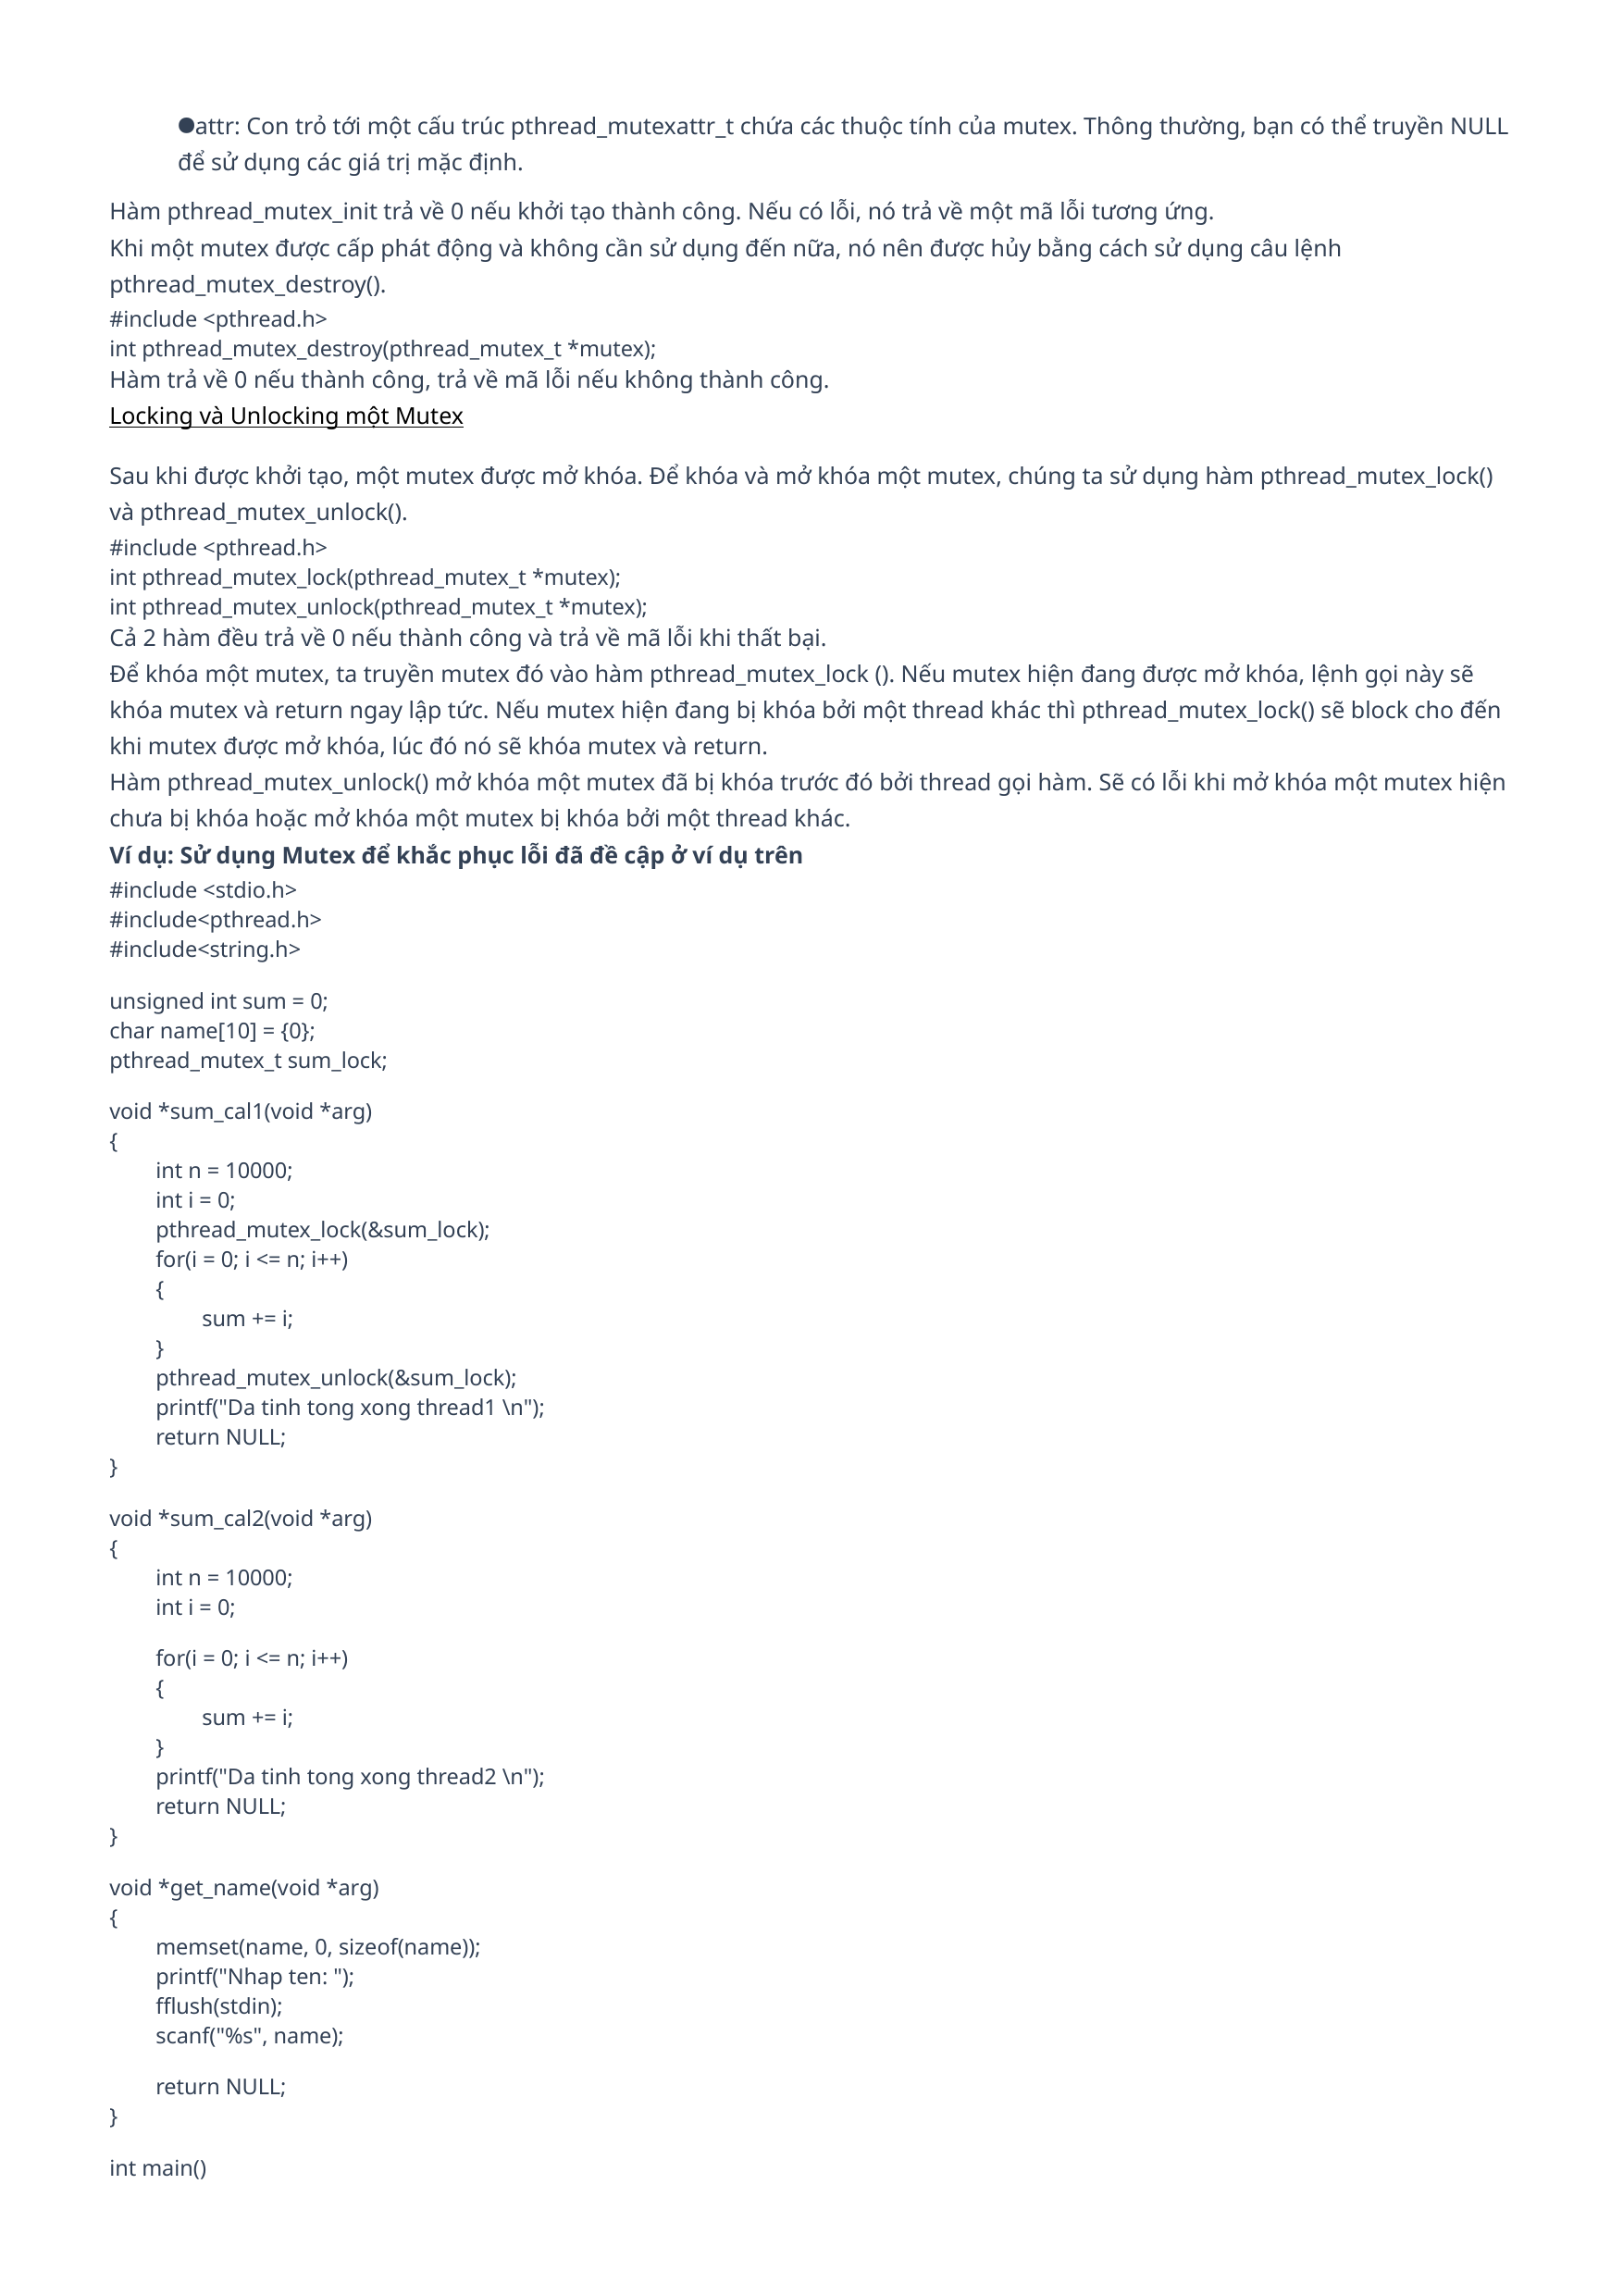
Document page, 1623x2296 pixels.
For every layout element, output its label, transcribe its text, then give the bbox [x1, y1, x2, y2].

text scanf("%s", name); [109, 2020, 1514, 2050]
text } [109, 1731, 1514, 1761]
text Hàm pthread_mutex_init trả về 0 nếu khởi tạo thành công. Nếu có lỗi, nó trả về một mã lỗi tương ứng. [109, 195, 1514, 227]
text int pthread_mutex_destroy(pthread_mutex_t *mutex); [109, 334, 1514, 363]
text Hàm trả về 0 nếu thành công, trả về mã lỗi nếu không thành công. [109, 363, 1514, 395]
text printf("Da tinh tong xong thread1 \n"); [109, 1392, 1514, 1421]
text pthread_mutex_unlock(&sum_lock); [109, 1362, 1514, 1392]
text void *get_name(void *arg) [109, 1872, 1514, 1902]
text int i = 0; [109, 1592, 1514, 1621]
text #include <pthread.h> [109, 532, 1514, 562]
subtitle Locking và Unlocking một Mutex [109, 400, 1514, 431]
text { [109, 1672, 1514, 1702]
text #include<string.h> [109, 934, 1514, 963]
text pthread_mutex_t sum_lock; [109, 1045, 1514, 1074]
text { [109, 1273, 1514, 1303]
text #include <pthread.h> [109, 304, 1514, 334]
text sum += i; [109, 1303, 1514, 1333]
text } [109, 1820, 1514, 1850]
text void *sum_cal2(void *arg) [109, 1503, 1514, 1533]
text for(i = 0; i <= n; i++) [109, 1244, 1514, 1273]
text return NULL; [109, 1421, 1514, 1451]
text sum += i; [109, 1702, 1514, 1731]
text int i = 0; [109, 1185, 1514, 1214]
text printf("Nhap ten: "); [109, 1961, 1514, 1991]
list attr: Con trỏ tới một cấu trúc pthread_mutexattr_t chứa các thuộc tính của mutex. Thông thường, bạn có thể truyền NULL để sử dụng các giá trị mặc định. [109, 109, 1514, 177]
text Để khóa một mutex, ta truyền mutex đó vào hàm pthread_mutex_lock (). Nếu mutex hiện đang được mở khóa, lệnh gọi này sẽ khóa mutex và return ngay lập tức. Nếu mutex hiện đang bị khóa bởi một thread khác thì pthread_mutex_lock() sẽ block cho đến khi mutex được mở khóa, lúc đó nó sẽ khóa mutex và return. [109, 657, 1514, 762]
text { [109, 1126, 1514, 1155]
text #include<pthread.h> [109, 904, 1514, 934]
text int n = 10000; [109, 1562, 1514, 1592]
text { [109, 1902, 1514, 1931]
text Ví dụ: Sử dụng Mutex để khắc phục lỗi đã đề cập ở ví dụ trên [109, 838, 1514, 870]
text Khi một mutex được cấp phát động và không cần sử dụng đến nữa, nó nên được hủy bằng cách sử dụng câu lệnh pthread_mutex_destroy(). [109, 231, 1514, 299]
text memset(name, 0, sizeof(name)); [109, 1931, 1514, 1961]
text int main() [109, 2153, 1514, 2182]
text Sau khi được khởi tạo, một mutex được mở khóa. Để khóa và mở khóa một mutex, chúng ta sử dụng hàm pthread_mutex_lock() và pthread_mutex_unlock(). [109, 460, 1514, 527]
text return NULL; [109, 1791, 1514, 1820]
text pthread_mutex_lock(&sum_lock); [109, 1214, 1514, 1244]
text } [109, 2102, 1514, 2130]
text Cả 2 hàm đều trả về 0 nếu thành công và trả về mã lỗi khi thất bại. [109, 621, 1514, 652]
text void *sum_cal1(void *arg) [109, 1096, 1514, 1126]
text return NULL; [109, 2071, 1514, 2102]
text } [109, 1333, 1514, 1362]
text int pthread_mutex_unlock(pthread_mutex_t *mutex); [109, 591, 1514, 621]
text fflush(stdin); [109, 1991, 1514, 2020]
text { [109, 1533, 1514, 1562]
text } [109, 1451, 1514, 1481]
text #include <stdio.h> [109, 875, 1514, 904]
text Hàm pthread_mutex_unlock() mở khóa một mutex đã bị khóa trước đó bởi thread gọi hàm. Sẽ có lỗi khi mở khóa một mutex hiện chưa bị khóa hoặc mở khóa một mutex bị khóa bởi một thread khác. [109, 766, 1514, 834]
text for(i = 0; i <= n; i++) [109, 1644, 1514, 1672]
text printf("Da tinh tong xong thread2 \n"); [109, 1761, 1514, 1791]
text int pthread_mutex_lock(pthread_mutex_t *mutex); [109, 562, 1514, 591]
text char name[10] = {0}; [109, 1015, 1514, 1045]
text unsigned int sum = 0; [109, 986, 1514, 1015]
text int n = 10000; [109, 1155, 1514, 1185]
